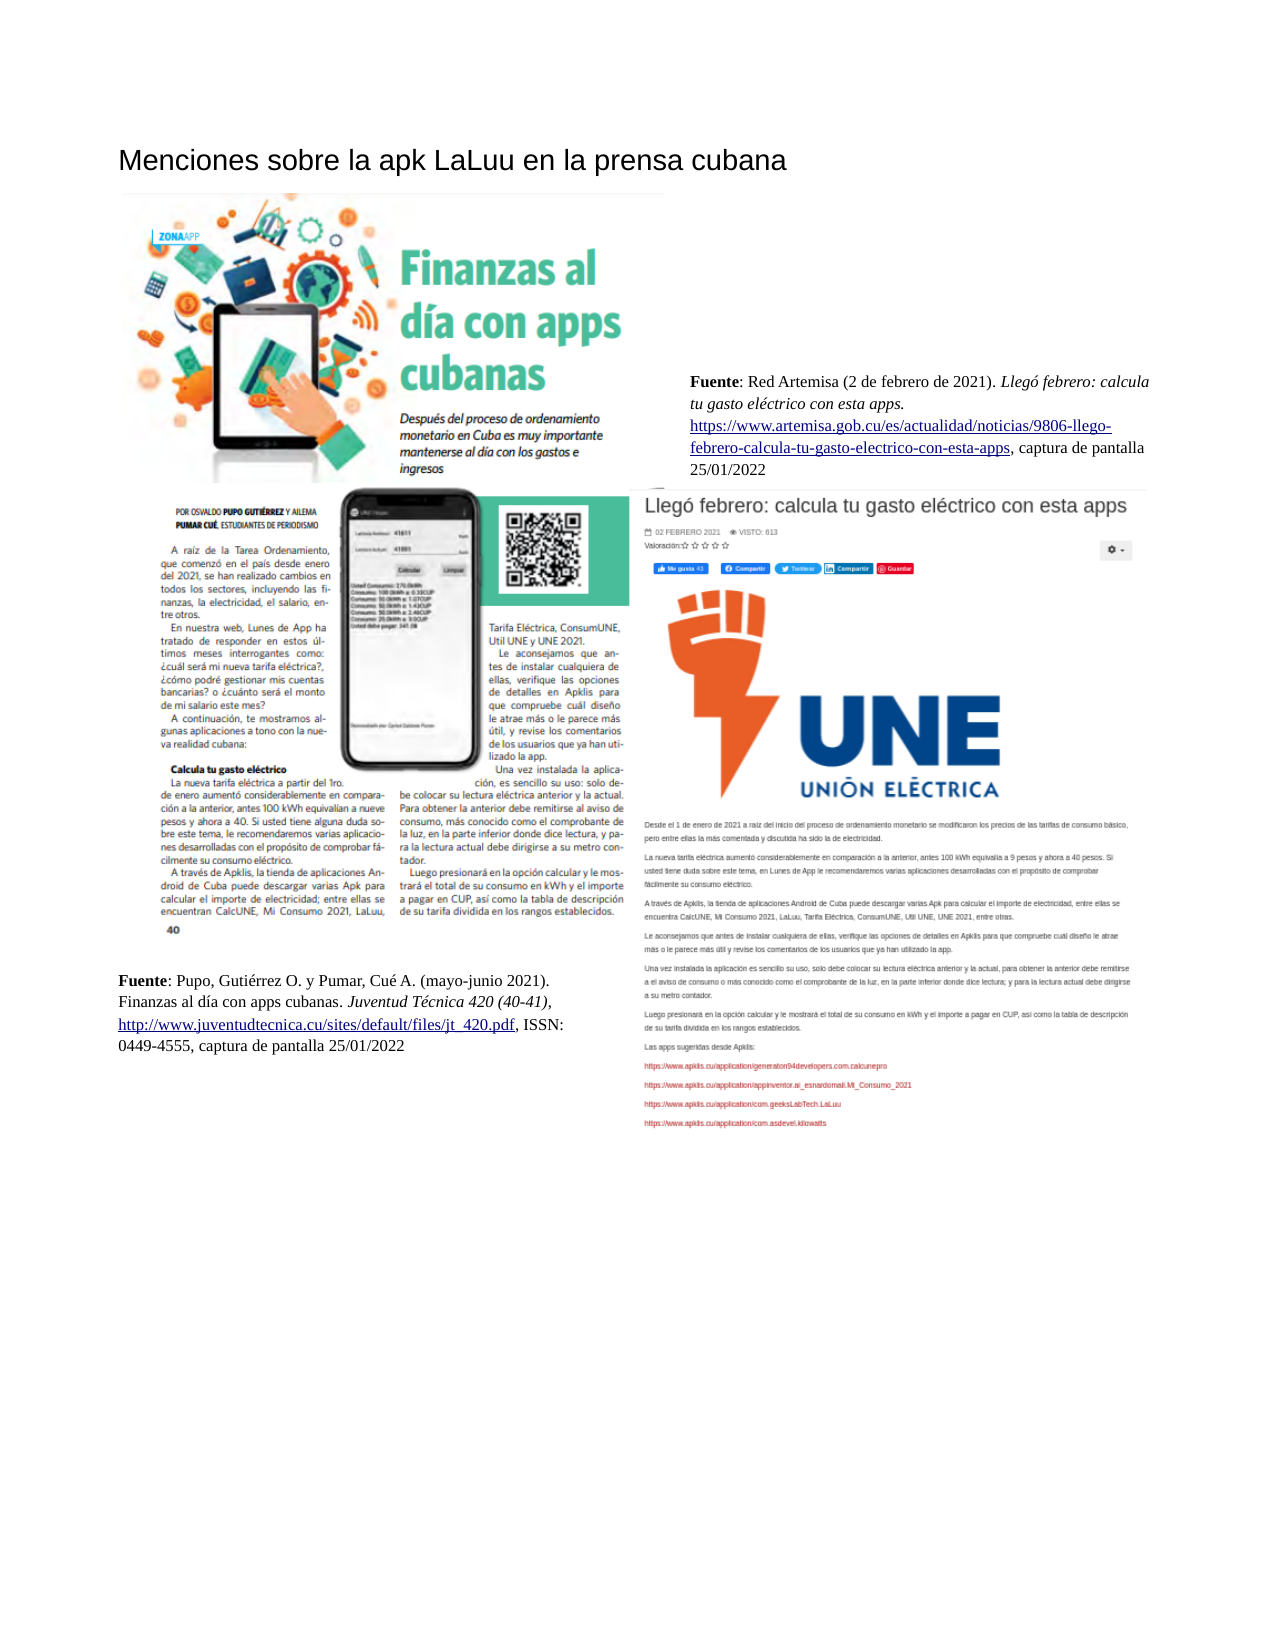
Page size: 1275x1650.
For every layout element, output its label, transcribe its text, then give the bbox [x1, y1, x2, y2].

text Fuente: Red Artemisa (2 de febrero de 2021). Llegó febrero: calcula tu gasto eléctrico con esta apps. https://www.artemisa.gob.cu/es/actualidad/noticias/9806-llego-febrero-calcula-tu-gasto-electrico-con-esta-apps, captura de pantalla 25/01/2022 [690, 372, 1157, 479]
subtitle Menciones sobre la apk LaLuu en la prensa cubana [118, 143, 1157, 177]
picture [122, 193, 1147, 1144]
text Fuente: Pupo, Gutiérrez O. y Pumar, Cué A. (mayo-junio 2021). Finanzas al día con apps cubanas. Juventud Técnica 420 (40-41), http://www.juventudtecnica.cu/sites/default/files/jt_420.pdf, ISSN: 0449-4555, captura de pantalla 25/01/2022 [118, 496, 594, 1055]
